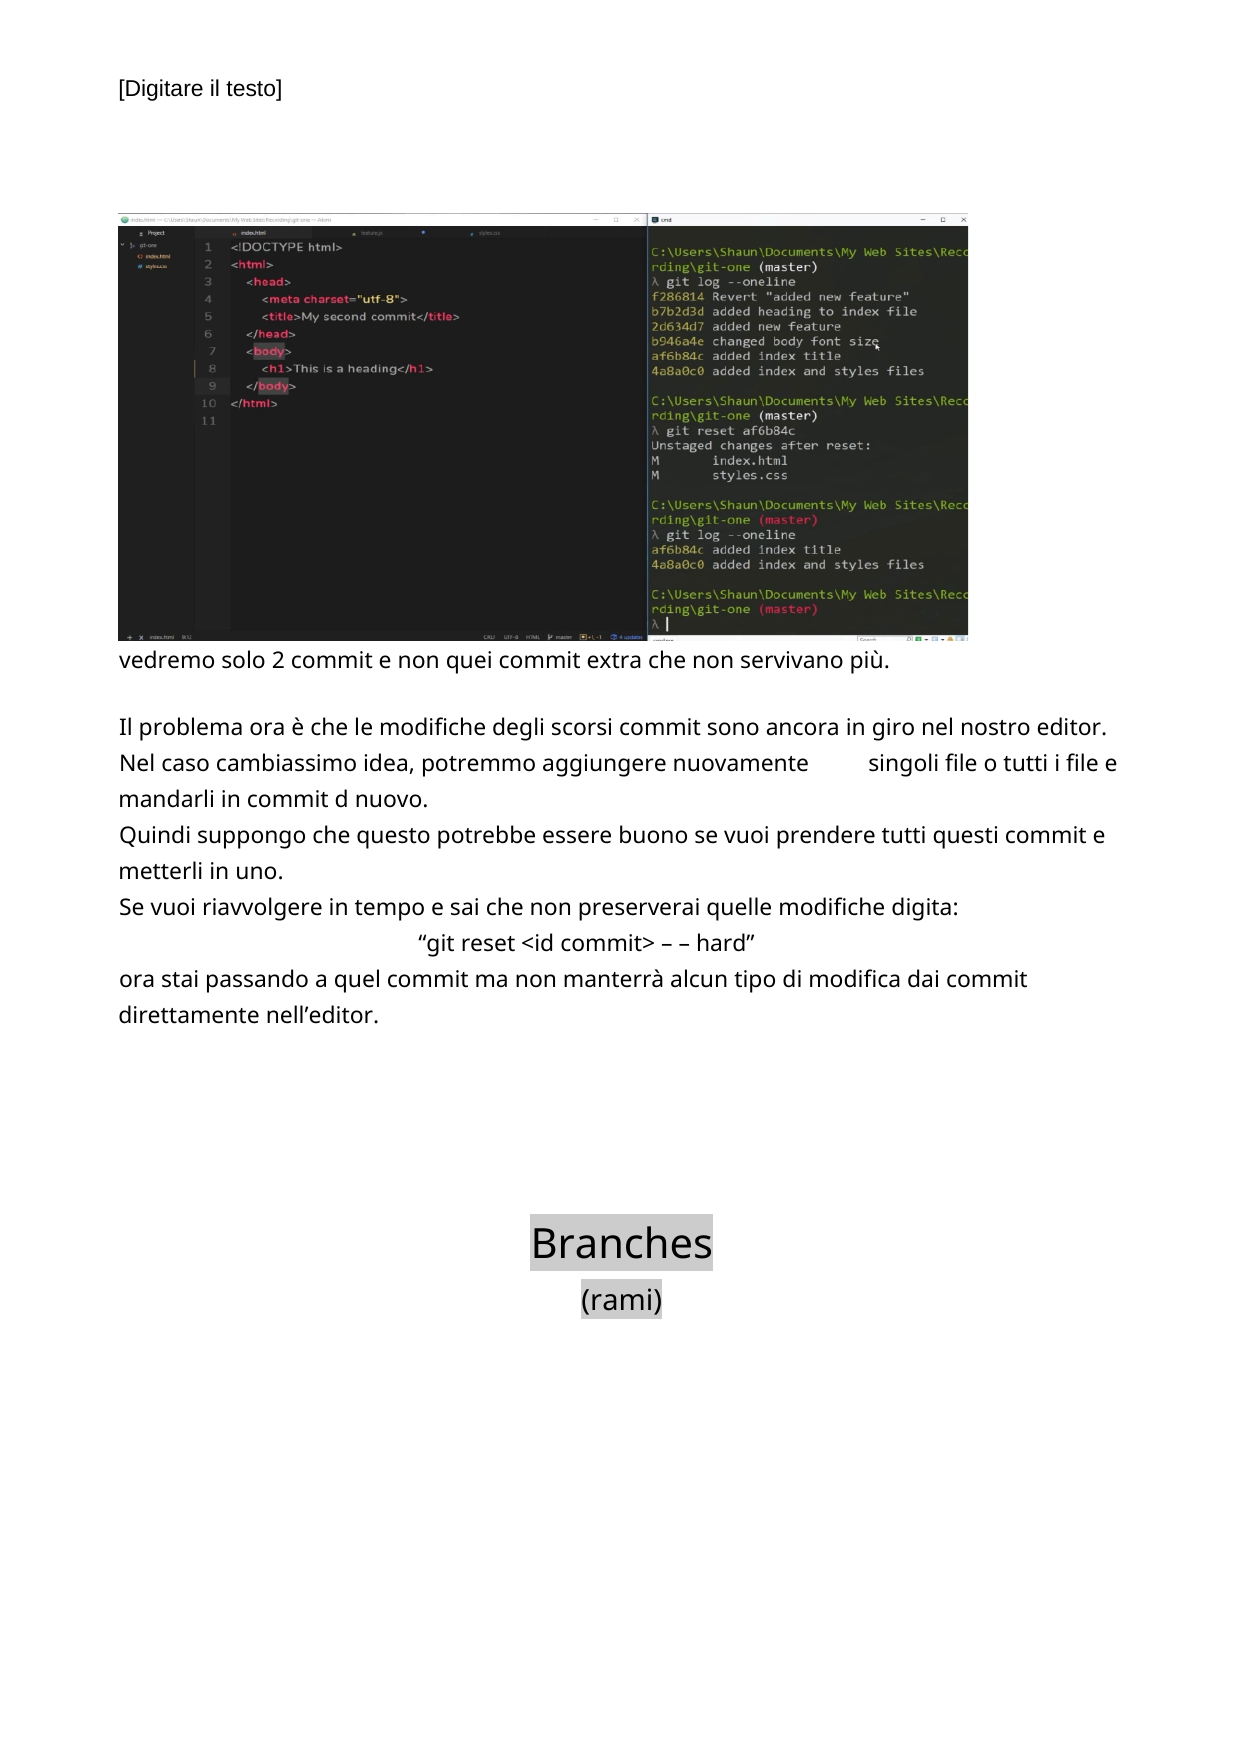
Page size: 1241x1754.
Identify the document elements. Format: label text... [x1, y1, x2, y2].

text “git reset <id commit> – – hard” [118, 927, 1124, 958]
text Il problema ora è che le modifiche degli scorsi commit sono ancora in giro nel nostro editor. [118, 711, 1124, 742]
text (rami) [118, 1279, 1124, 1319]
text vedremo solo 2 commit e non quei commit extra che non servivano più. [118, 644, 1124, 675]
text ora stai passando a quel commit ma non manterrà alcun tipo di modifica dai commit direttamente nell’editor. [118, 963, 1124, 1030]
text Branches [118, 1214, 1124, 1271]
picture [118, 213, 969, 641]
text Se vuoi riavvolgere in tempo e sai che non preserverai quelle modifiche digita: [118, 891, 1124, 922]
text Nel caso cambiassimo idea, potremmo aggiungere nuovamente singoli file o tutti i file e mandarli in commit d nuovo. [118, 747, 1124, 814]
text Quindi suppongo che questo potrebbe essere buono se vuoi prendere tutti questi commit e metterli in uno. [118, 819, 1124, 886]
